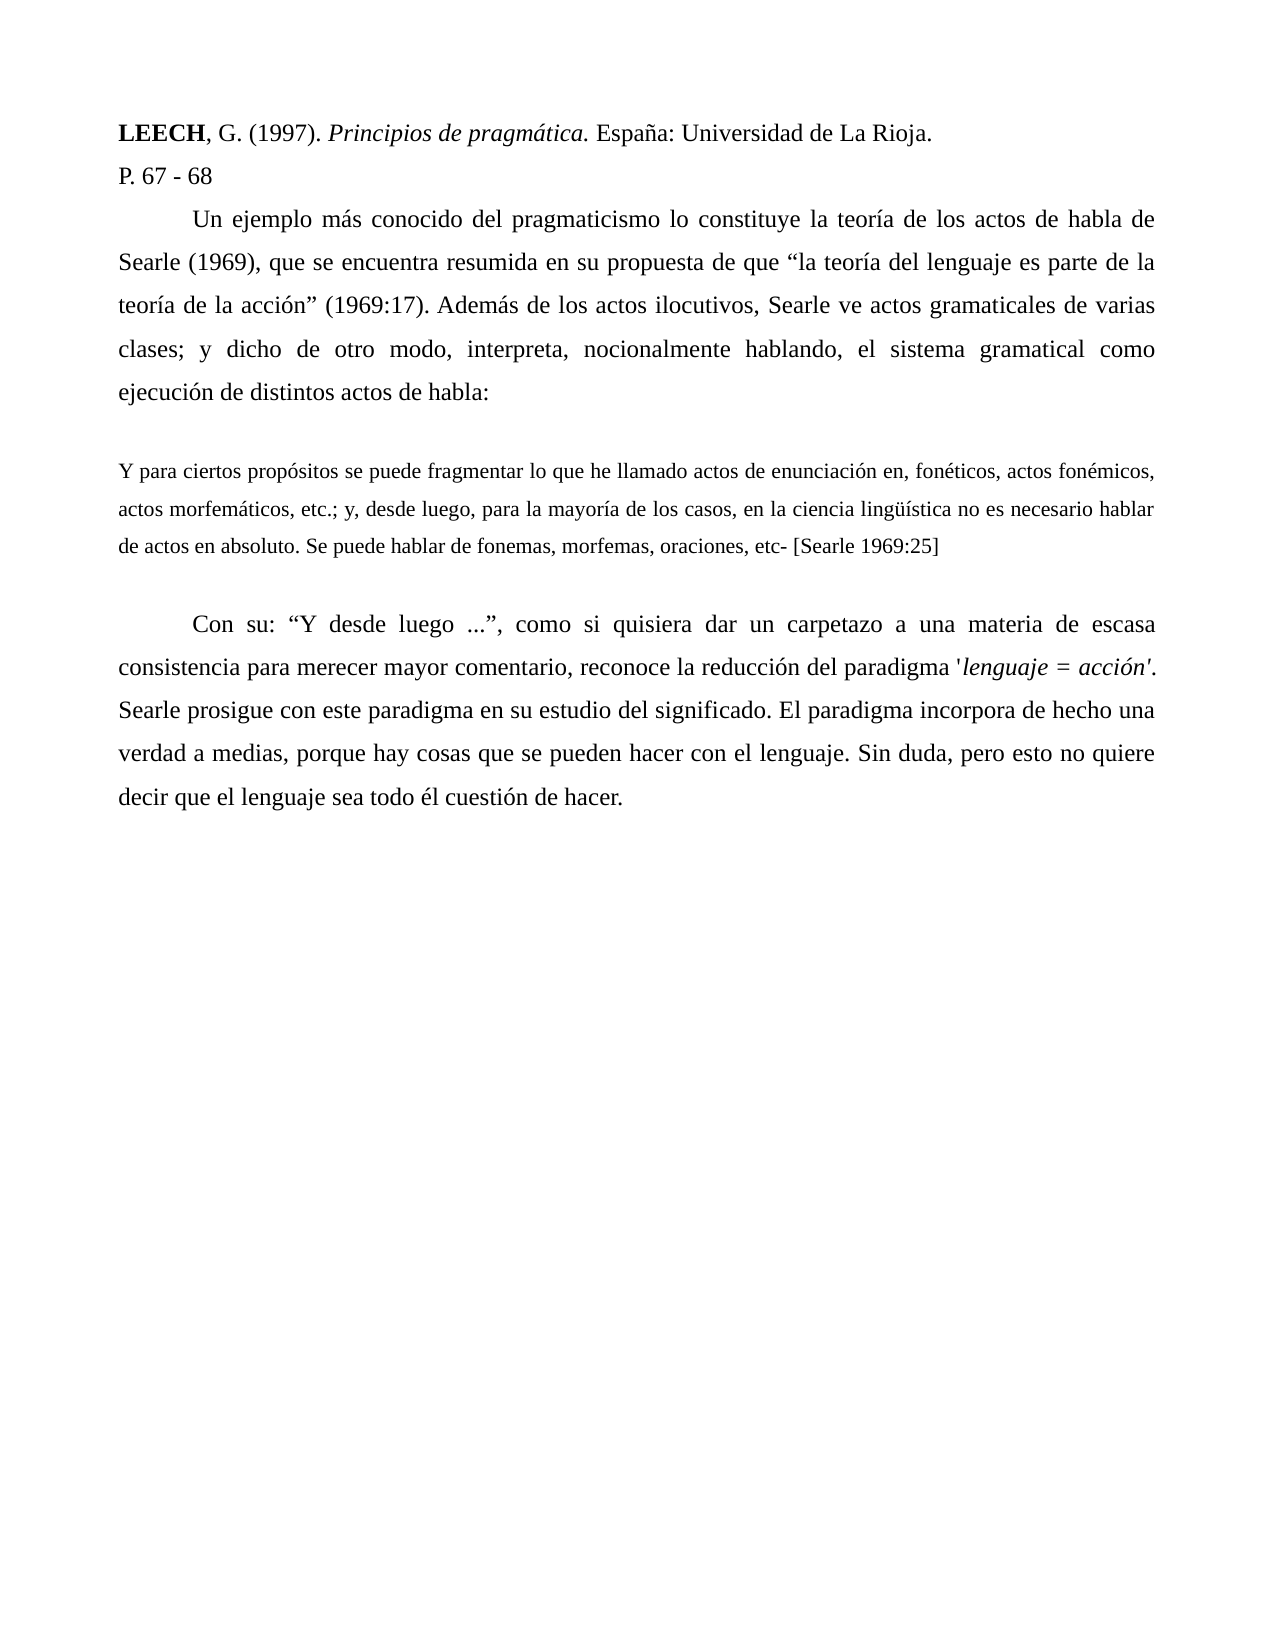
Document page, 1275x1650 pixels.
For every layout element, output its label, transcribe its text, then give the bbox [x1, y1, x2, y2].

text Un ejemplo más conocido del pragmaticismo lo constituye la teoría de los actos de habla de Searle (1969), que se encuentra resumida en su propuesta de que “la teoría del lenguaje es parte de la teoría de la acción” (1969:17). Además de los actos ilocutivos, Searle ve actos gramaticales de varias clases; y dicho de otro modo, interpreta, nocionalmente hablando, el sistema gramatical como ejecución de distintos actos de habla: [118, 204, 1157, 406]
text P. 67 - 68 [118, 161, 1157, 190]
text Y para ciertos propósitos se puede fragmentar lo que he llamado actos de enunciación en, fonéticos, actos fonémicos, actos morfemáticos, etc.; y, desde luego, para la mayoría de los casos, en la ciencia lingüística no es necesario hablar de actos en absoluto. Se puede hablar de fonemas, morfemas, oraciones, etc- [Searle 1969:25] [118, 458, 1157, 559]
text LEECH, G. (1997). Principios de pragmática. España: Universidad de La Rioja. [118, 118, 1157, 147]
text Con su: “Y desde luego ...”, como si quisiera dar un carpetazo a una materia de escasa consistencia para merecer mayor comentario, reconoce la reducción del paradigma 'lenguaje = acción'. Searle prosigue con este paradigma en su estudio del significado. El paradigma incorpora de hecho una verdad a medias, porque hay cosas que se pueden hacer con el lenguaje. Sin duda, pero esto no quiere decir que el lenguaje sea todo él cuestión de hacer. [118, 609, 1157, 810]
